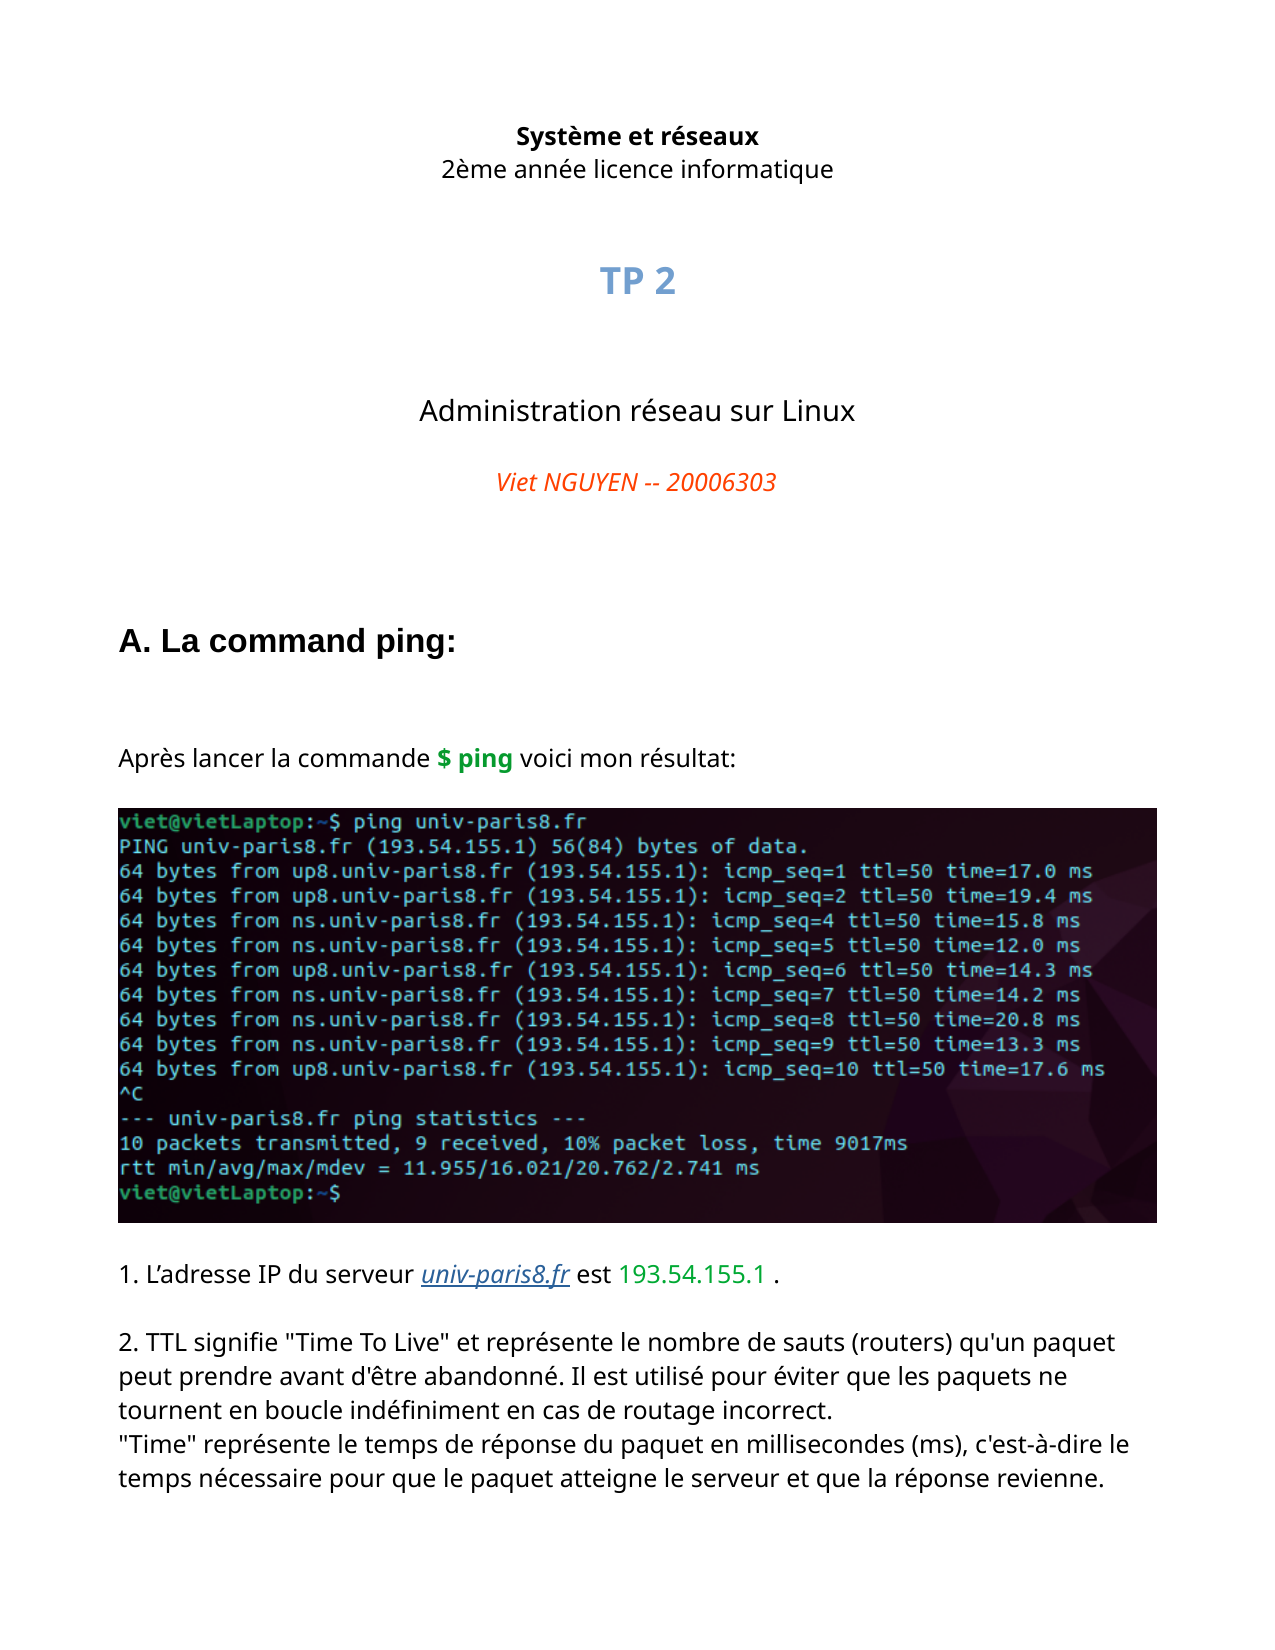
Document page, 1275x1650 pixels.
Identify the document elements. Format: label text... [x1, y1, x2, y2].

text Administration réseau sur Linux [118, 356, 1157, 430]
subtitle A. La command ping: [118, 621, 1157, 660]
text 2. TTL signifie "Time To Live" et représente le nombre de sauts (routers) qu'un paquet peut prendre avant d'être abandonné. Il est utilisé pour éviter que les paquets ne tournent en boucle indéfiniment en cas de routage incorrect. [118, 1324, 1157, 1427]
text TP 2 [118, 220, 1157, 305]
picture [118, 808, 1157, 1223]
text "Time" représente le temps de réponse du paquet en millisecondes (ms), c'est-à-dire le temps nécessaire pour que le paquet atteigne le serveur et que la réponse revienne. [118, 1427, 1157, 1495]
text Après lancer la commande $ ping voici mon résultat: [118, 740, 1157, 774]
text Viet NGUYEN -- 20006303 [118, 464, 1157, 498]
text Système et réseaux 2ème année licence informatique [118, 118, 1157, 186]
text 1. L’adresse IP du serveur univ-paris8.fr est 193.54.155.1 . [118, 1256, 1157, 1291]
